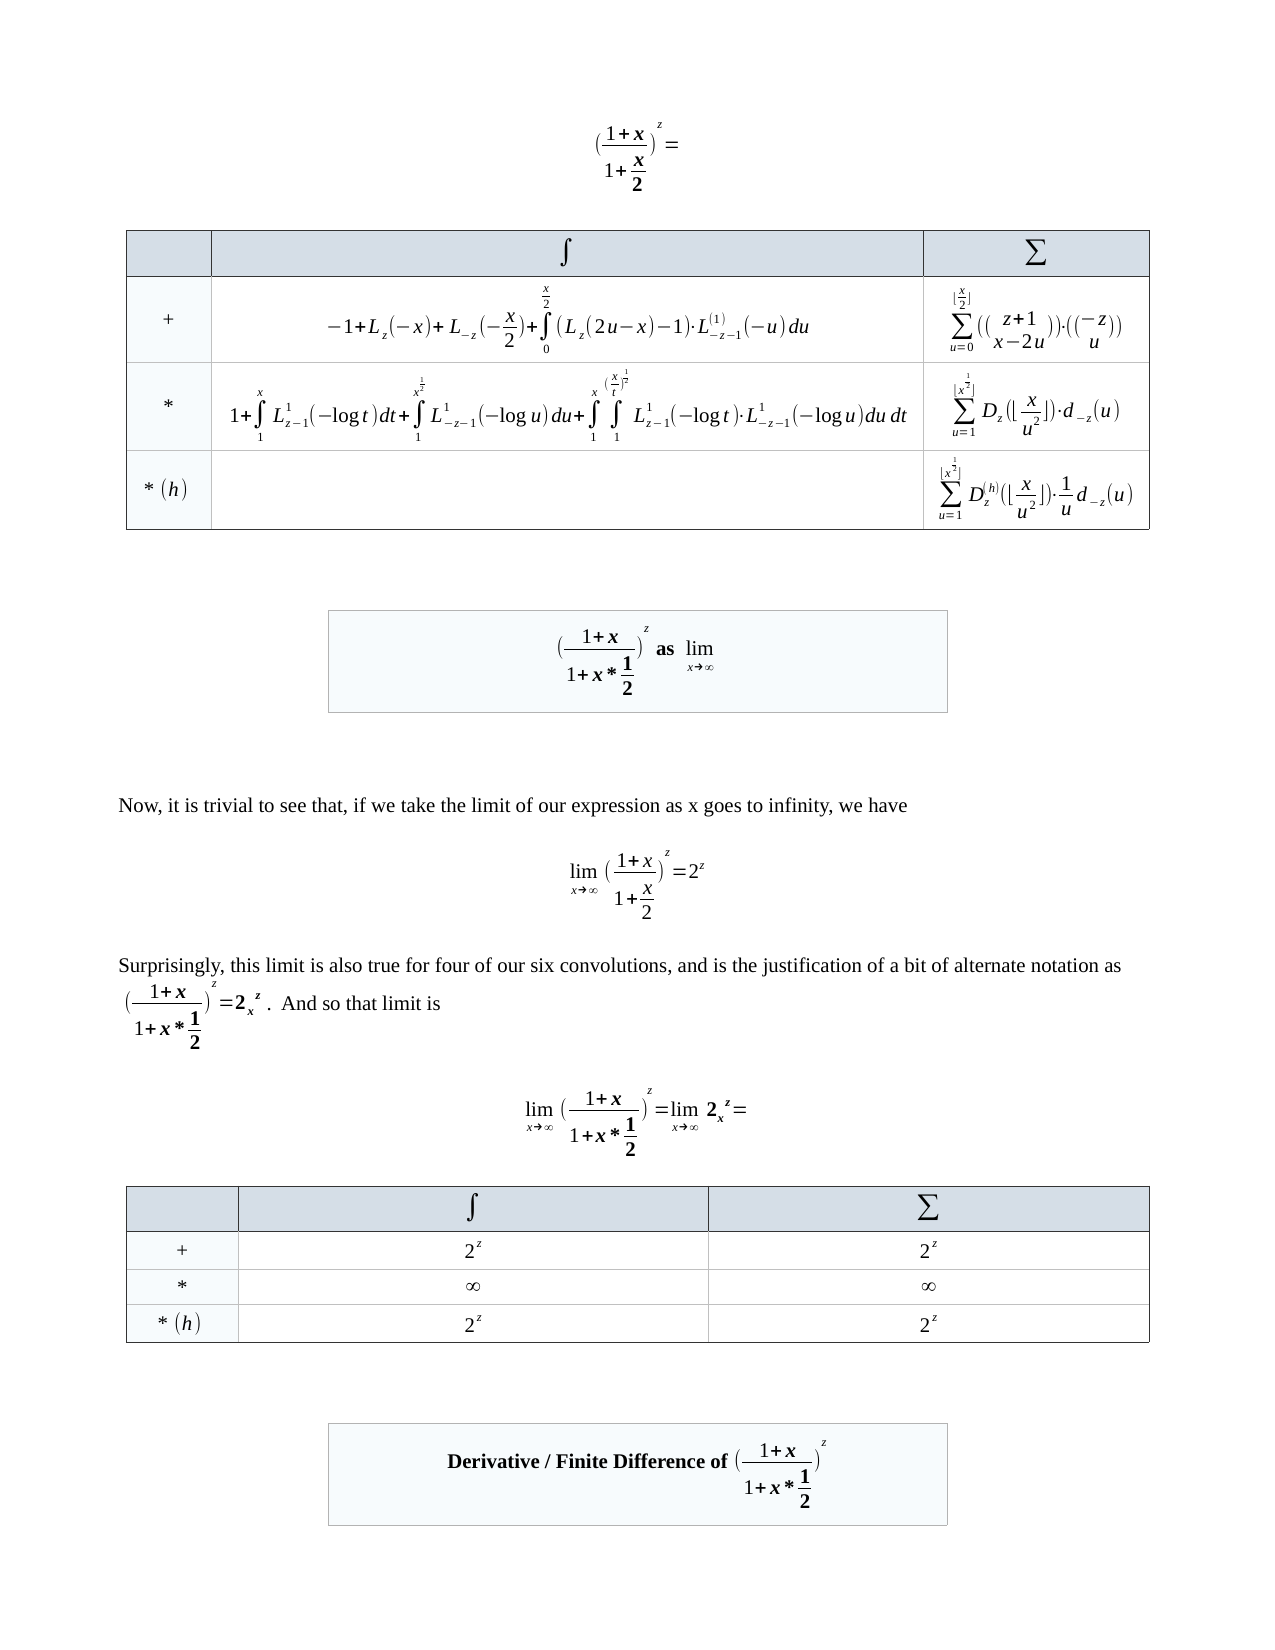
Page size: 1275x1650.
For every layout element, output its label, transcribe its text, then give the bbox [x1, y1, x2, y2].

table_cell [709, 1232, 1149, 1269]
table_cell [212, 451, 923, 529]
text Surprisingly, this limit is also true for four of our six convolutions, and is the justification of a bit of alternate notation as. And so that limit is [118, 952, 1157, 1055]
table_header [924, 231, 1149, 276]
table_cell * [127, 363, 211, 450]
text Derivative / Finite Difference of [329, 1424, 947, 1525]
table_header [239, 1187, 708, 1231]
table_cell * [127, 1270, 238, 1304]
table_header [127, 1187, 238, 1231]
table_cell [239, 1232, 708, 1269]
table_cell [709, 1305, 1149, 1342]
table_header [212, 231, 923, 276]
table_cell [924, 451, 1149, 529]
table_cell [239, 1270, 708, 1304]
table_cell * [127, 451, 211, 529]
table_cell + [127, 277, 211, 362]
table_cell + [127, 1232, 238, 1269]
table_header [709, 1187, 1149, 1231]
table_cell * [127, 1305, 238, 1342]
table_header [127, 231, 211, 276]
table_cell [924, 277, 1149, 362]
text as [329, 611, 947, 712]
table_cell [212, 277, 923, 362]
table_cell [212, 363, 923, 450]
table_cell [924, 363, 1149, 450]
table_cell [709, 1270, 1149, 1304]
text Now, it is trivial to see that, if we take the limit of our expression as x goes to infinity, we have [118, 793, 1157, 817]
table_cell [239, 1305, 708, 1342]
